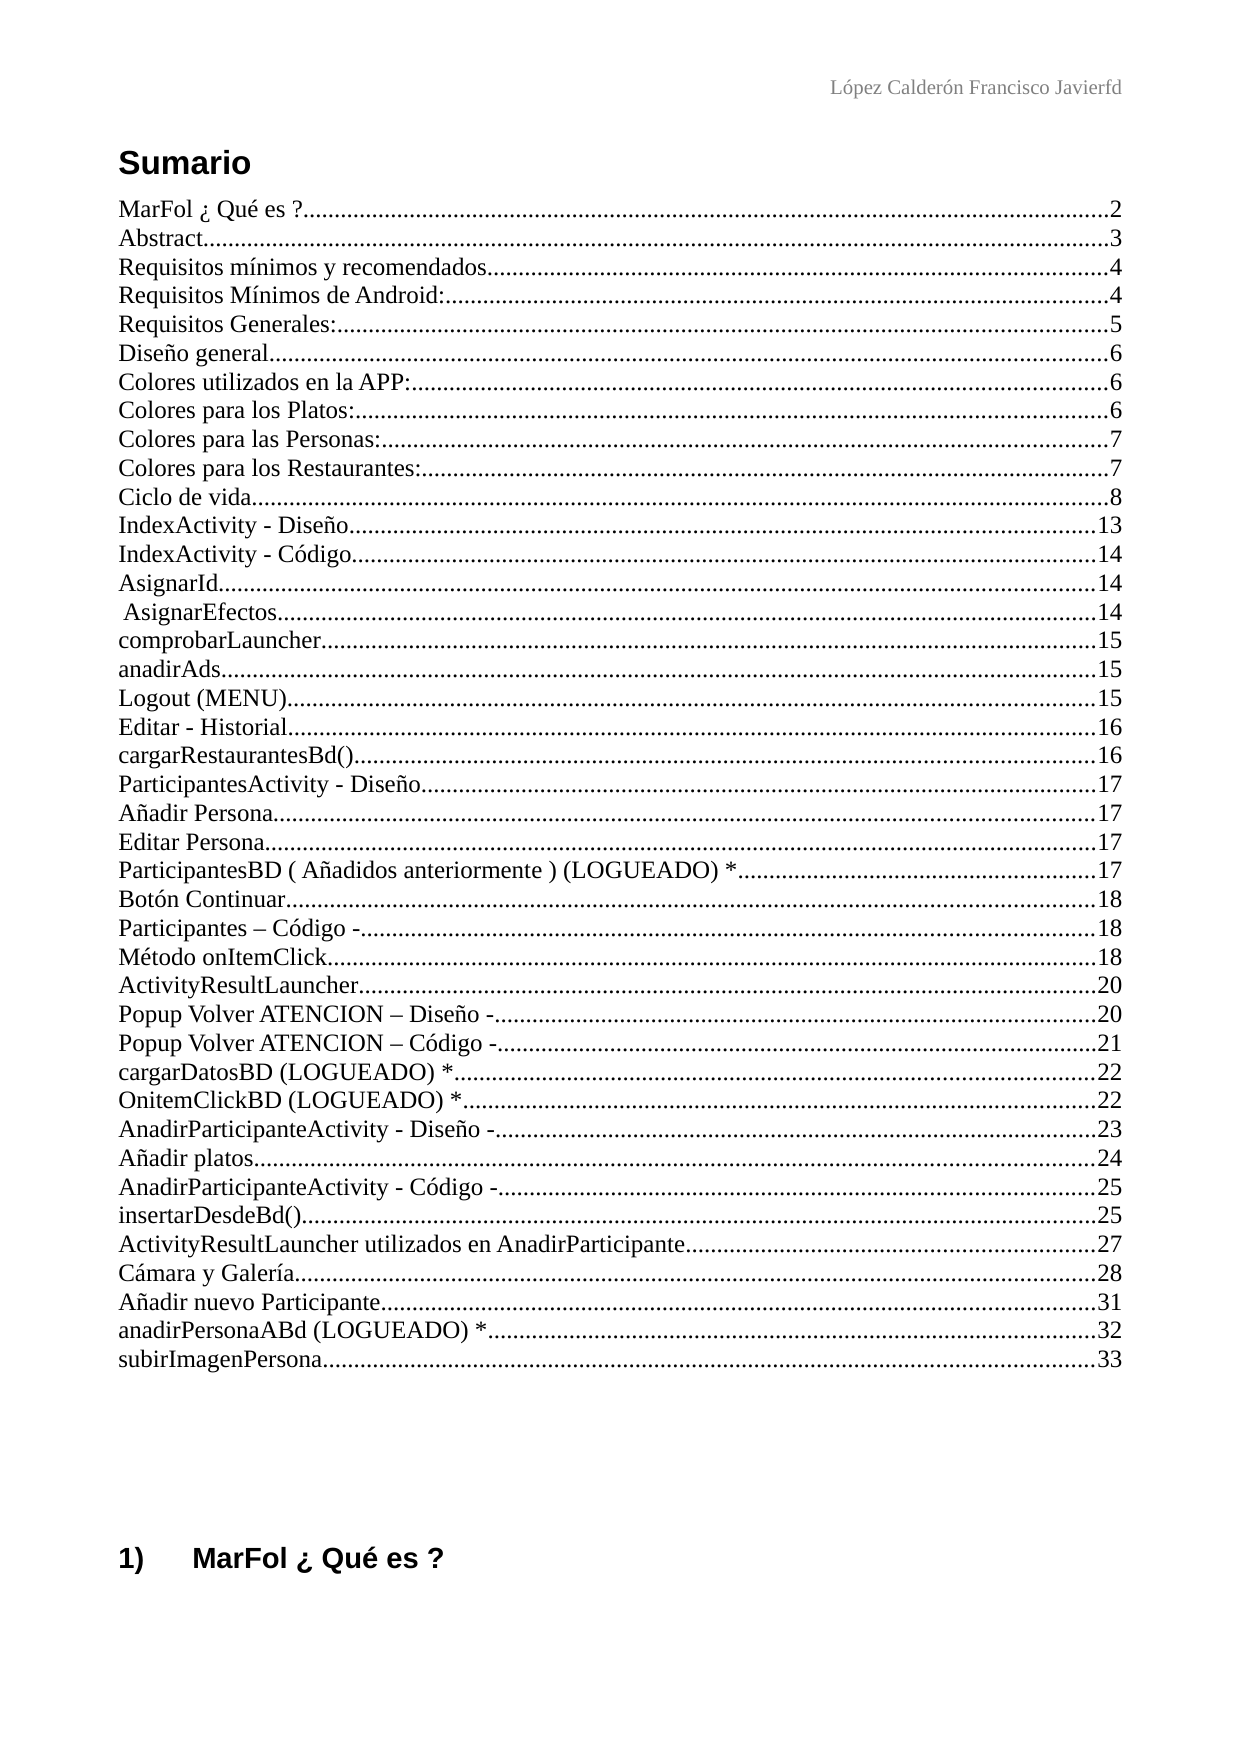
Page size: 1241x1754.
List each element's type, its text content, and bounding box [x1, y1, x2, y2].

text cargarDatosBD (LOGUEADO) * 22 [118, 1057, 1122, 1085]
text Requisitos mínimos y recomendados 4 [118, 252, 1122, 280]
text ActivityResultLauncher utilizados en AnadirParticipante 27 [118, 1229, 1122, 1258]
text Abstract 3 [118, 223, 1122, 252]
text Añadir Persona 17 [118, 798, 1122, 827]
text Ciclo de vida 8 [118, 482, 1122, 510]
text MarFol ¿ Qué es ? 2 [118, 194, 1122, 223]
text Popup Volver ATENCION – Diseño - 20 [118, 999, 1122, 1028]
text AnadirParticipanteActivity - Código - 25 [118, 1172, 1122, 1200]
text AsignarEfectos 14 [118, 597, 1122, 625]
subtitle MarFol ¿ Qué es ? [118, 1542, 1122, 1575]
text Añadir nuevo Participante 31 [118, 1287, 1122, 1315]
text ParticipantesBD ( Añadidos anteriormente ) (LOGUEADO) * 17 [118, 855, 1122, 884]
text Requisitos Mínimos de Android: 4 [118, 280, 1122, 309]
text Editar - Historial 16 [118, 712, 1122, 740]
text Cámara y Galería 28 [118, 1258, 1122, 1287]
text anadirAds 15 [118, 654, 1122, 683]
text ActivityResultLauncher 20 [118, 970, 1122, 999]
text Participantes – Código - 18 [118, 913, 1122, 942]
text Método onItemClick 18 [118, 942, 1122, 970]
text OnitemClickBD (LOGUEADO) * 22 [118, 1085, 1122, 1114]
text Añadir platos 24 [118, 1143, 1122, 1172]
subtitle Sumario [118, 143, 1122, 182]
text IndexActivity - Diseño 13 [118, 510, 1122, 539]
text subirImagenPersona 33 [118, 1344, 1122, 1373]
text comprobarLauncher 15 [118, 625, 1122, 654]
text Popup Volver ATENCION – Código - 21 [118, 1028, 1122, 1057]
text Colores utilizados en la APP: 6 [118, 367, 1122, 395]
text Colores para las Personas: 7 [118, 424, 1122, 453]
text Colores para los Platos: 6 [118, 395, 1122, 424]
text Editar Persona 17 [118, 827, 1122, 855]
text Botón Continuar 18 [118, 884, 1122, 913]
text AsignarId 14 [118, 568, 1122, 597]
text Colores para los Restaurantes: 7 [118, 453, 1122, 482]
text Diseño general 6 [118, 338, 1122, 367]
text anadirPersonaABd (LOGUEADO) * 32 [118, 1315, 1122, 1344]
text cargarRestaurantesBd() 16 [118, 740, 1122, 769]
text insertarDesdeBd() 25 [118, 1200, 1122, 1229]
text ParticipantesActivity - Diseño 17 [118, 769, 1122, 798]
text Requisitos Generales: 5 [118, 309, 1122, 338]
text IndexActivity - Código 14 [118, 539, 1122, 568]
text Logout (MENU) 15 [118, 683, 1122, 712]
text AnadirParticipanteActivity - Diseño - 23 [118, 1114, 1122, 1143]
